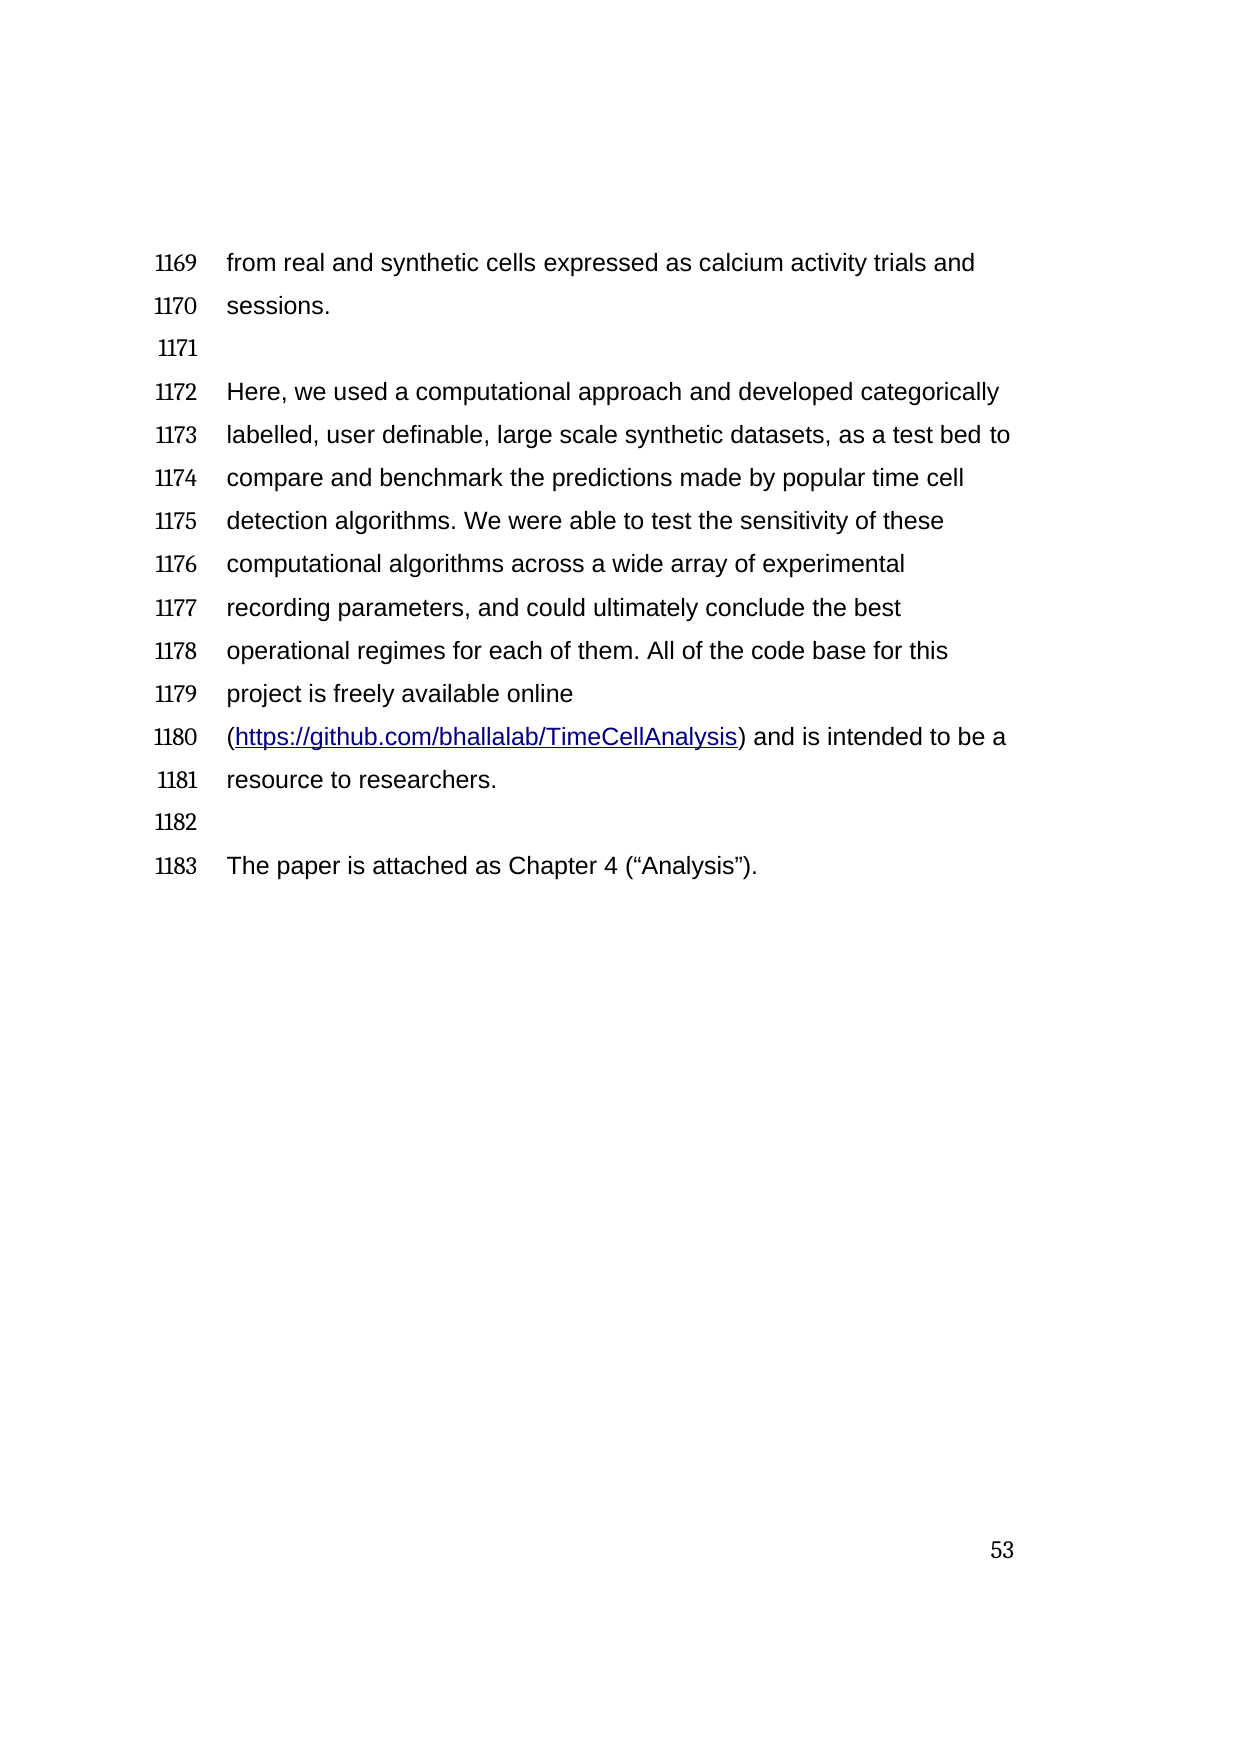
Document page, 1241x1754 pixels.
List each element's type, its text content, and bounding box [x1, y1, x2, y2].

text Here, we used a computational approach and developed categorically labelled, user definable, large scale synthetic datasets, as a test bed to compare and benchmark the predictions made by popular time cell detection algorithms. We were able to test the sensitivity of these computational algorithms across a wide array of experimental recording parameters, and could ultimately conclude the best operational regimes for each of them. All of the code base for this project is freely available online (https://github.com/bhallalab/TimeCellAnalysis) and is intended to be a resource to researchers. [226, 377, 1014, 794]
text from real and synthetic cells expressed as calcium activity trials and sessions. [226, 248, 1014, 319]
text The paper is attached as Chapter 4 (“Analysis”). [226, 851, 1014, 880]
